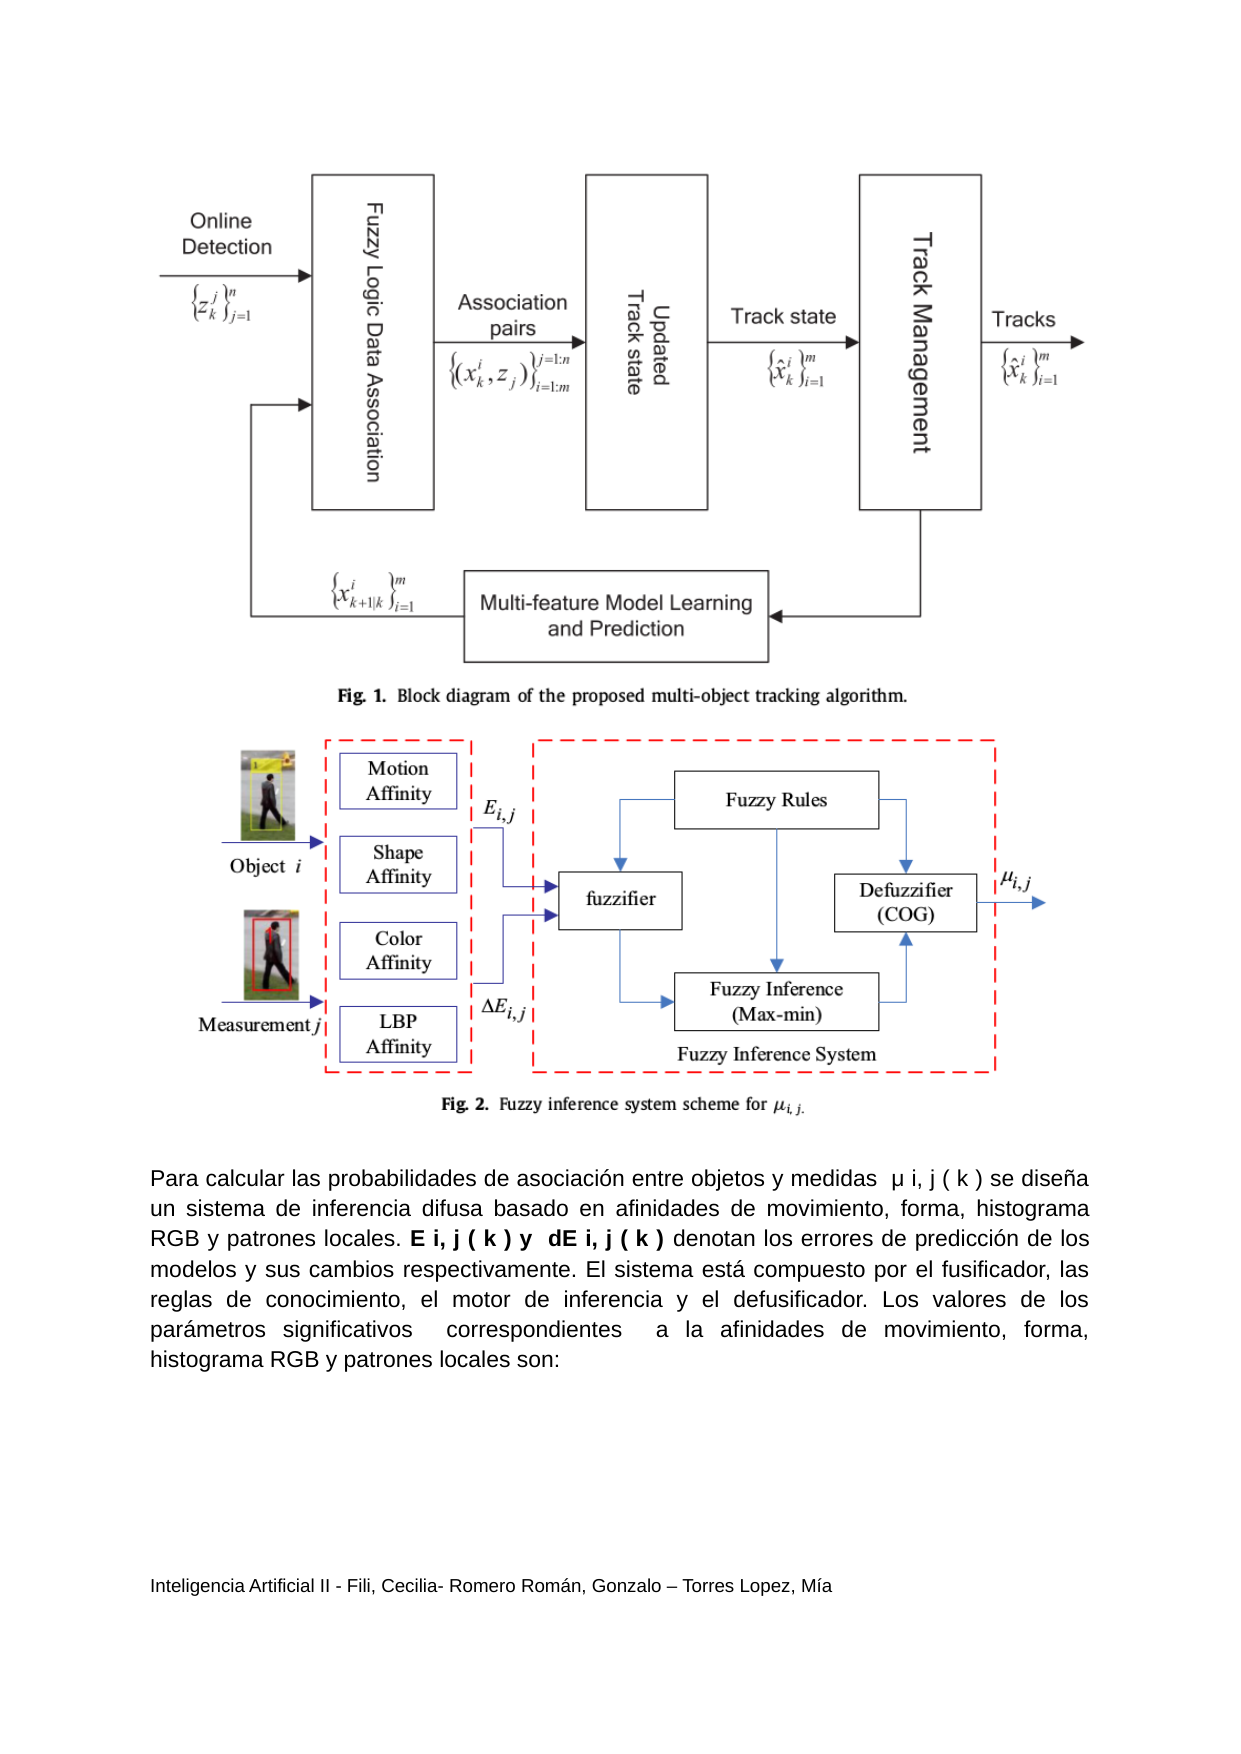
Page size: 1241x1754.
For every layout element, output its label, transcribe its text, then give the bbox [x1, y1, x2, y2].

text Para calcular las probabilidades de asociación entre objetos y medidas μ i, j ( k ) se diseña un sistema de inferencia difusa basado en afinidades de movimiento, forma, histograma RGB y patrones locales. E i, j ( k ) y dE i, j ( k ) denotan los errores de predicción de los modelos y sus cambios respectivamente. El sistema está compuesto por el fusificador, las reglas de conocimiento, el motor de inferencia y el defusificador. Los valores de los parámetros significativos correspondientes a la afinidades de movimiento, forma, histograma RGB y patrones locales son: [150, 1165, 1090, 1373]
picture [150, 150, 1091, 713]
picture [150, 716, 1091, 1131]
